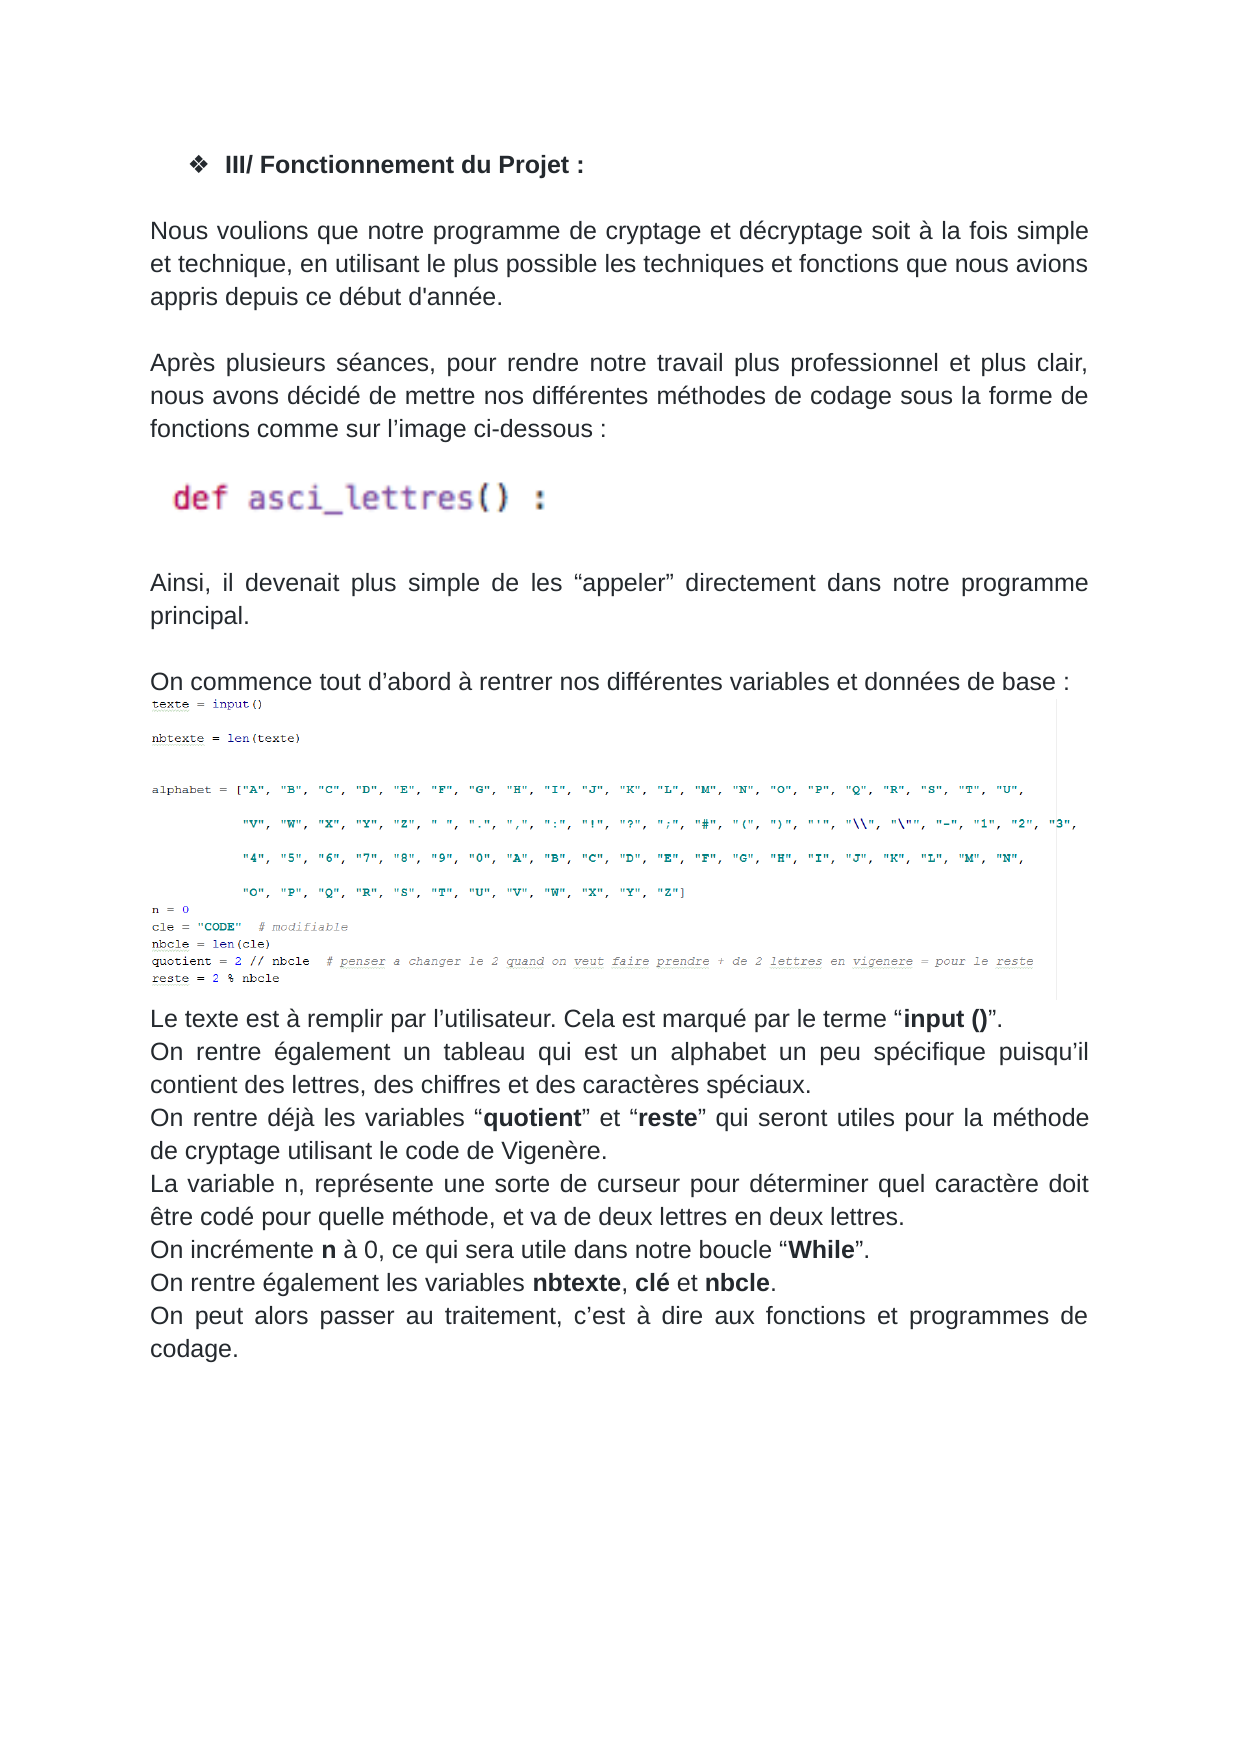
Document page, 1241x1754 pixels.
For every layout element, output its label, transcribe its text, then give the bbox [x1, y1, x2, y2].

text Le texte est à remplir par l’utilisateur. Cela est marqué par le terme “input ()”. [150, 1004, 1090, 1032]
text On rentre déjà les variables “quotient” et “reste” qui seront utiles pour la méthode de cryptage utilisant le code de Vigenère. [150, 1103, 1090, 1164]
text On rentre également un tableau qui est un alphabet un peu spécifique puisqu’il contient des lettres, des chiffres et des caractères spéciaux. [150, 1037, 1090, 1098]
list III/ Fonctionnement du Projet : [187, 150, 1090, 179]
text Après plusieurs séances, pour rendre notre travail plus professionnel et plus clair, nous avons décidé de mettre nos différentes méthodes de codage sous la forme de fonctions comme sur l’image ci-dessous : [150, 348, 1090, 443]
text On commence tout d’abord à rentrer nos différentes variables et données de base : [150, 667, 1090, 696]
text On rentre également les variables nbtexte, clé et nbcle. [150, 1268, 1090, 1297]
text La variable n, représente une sorte de curseur pour déterminer quel caractère doit être codé pour quelle méthode, et va de deux lettres en deux lettres. [150, 1169, 1090, 1231]
text On incrémente n à 0, ce qui sera utile dans notre boucle “While”. [150, 1235, 1090, 1263]
picture [150, 447, 592, 531]
picture [150, 699, 1091, 1000]
text Ainsi, il devenait plus simple de les “appeler” directement dans notre programme principal. [150, 568, 1090, 629]
text Nous voulions que notre programme de cryptage et décryptage soit à la fois simple et technique, en utilisant le plus possible les techniques et fonctions que nous avions appris depuis ce début d'année. [150, 216, 1090, 311]
text On peut alors passer au traitement, c’est à dire aux fonctions et programmes de codage. [150, 1301, 1090, 1363]
